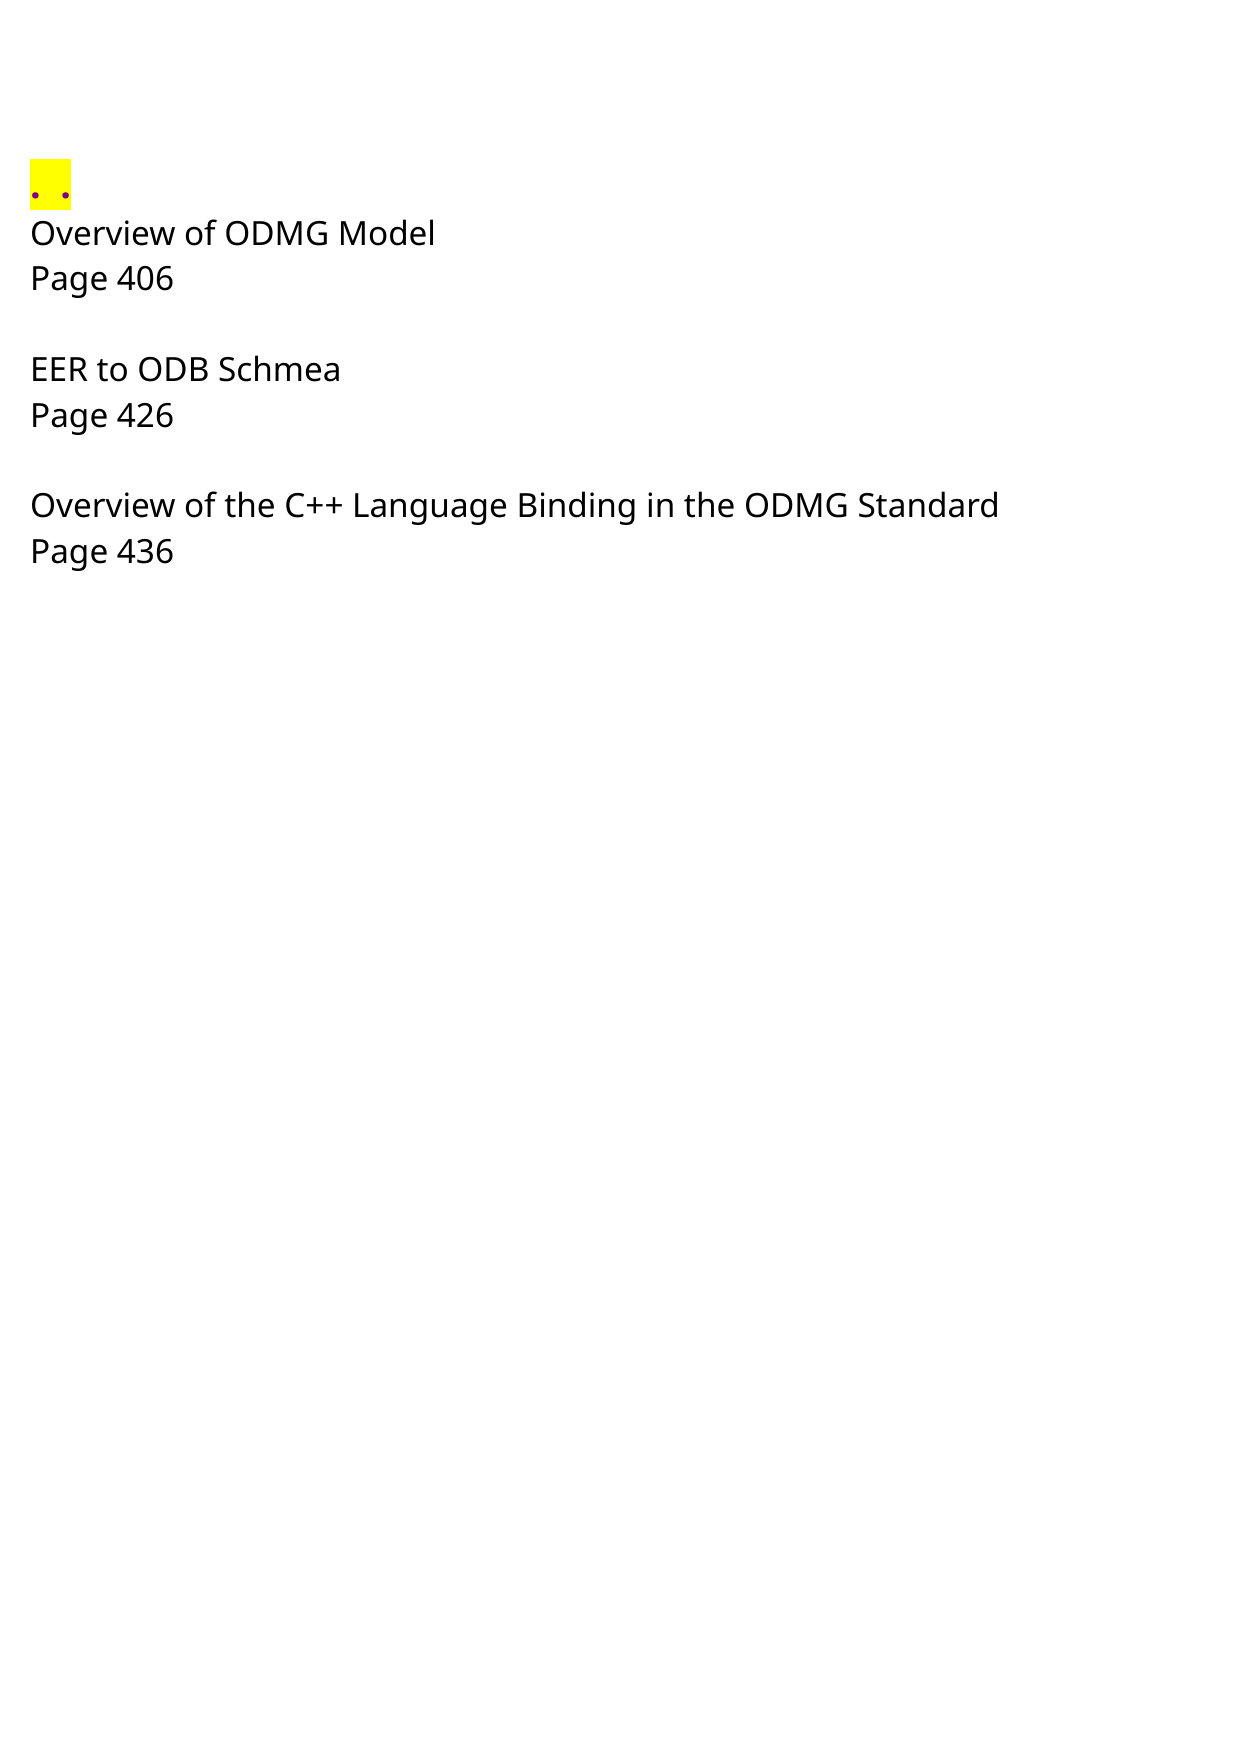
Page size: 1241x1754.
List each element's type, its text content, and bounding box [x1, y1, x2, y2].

subtitle Page 426 [30, 391, 1211, 437]
subtitle EER to ODB Schmea [30, 346, 1211, 391]
subtitle . . [30, 159, 1211, 210]
subtitle Overview of ODMG Model [30, 210, 1211, 255]
subtitle Overview of the C++ Language Binding in the ODMG Standard [30, 482, 1211, 528]
subtitle Page 406 [30, 255, 1211, 301]
subtitle Page 436 [30, 528, 1211, 573]
